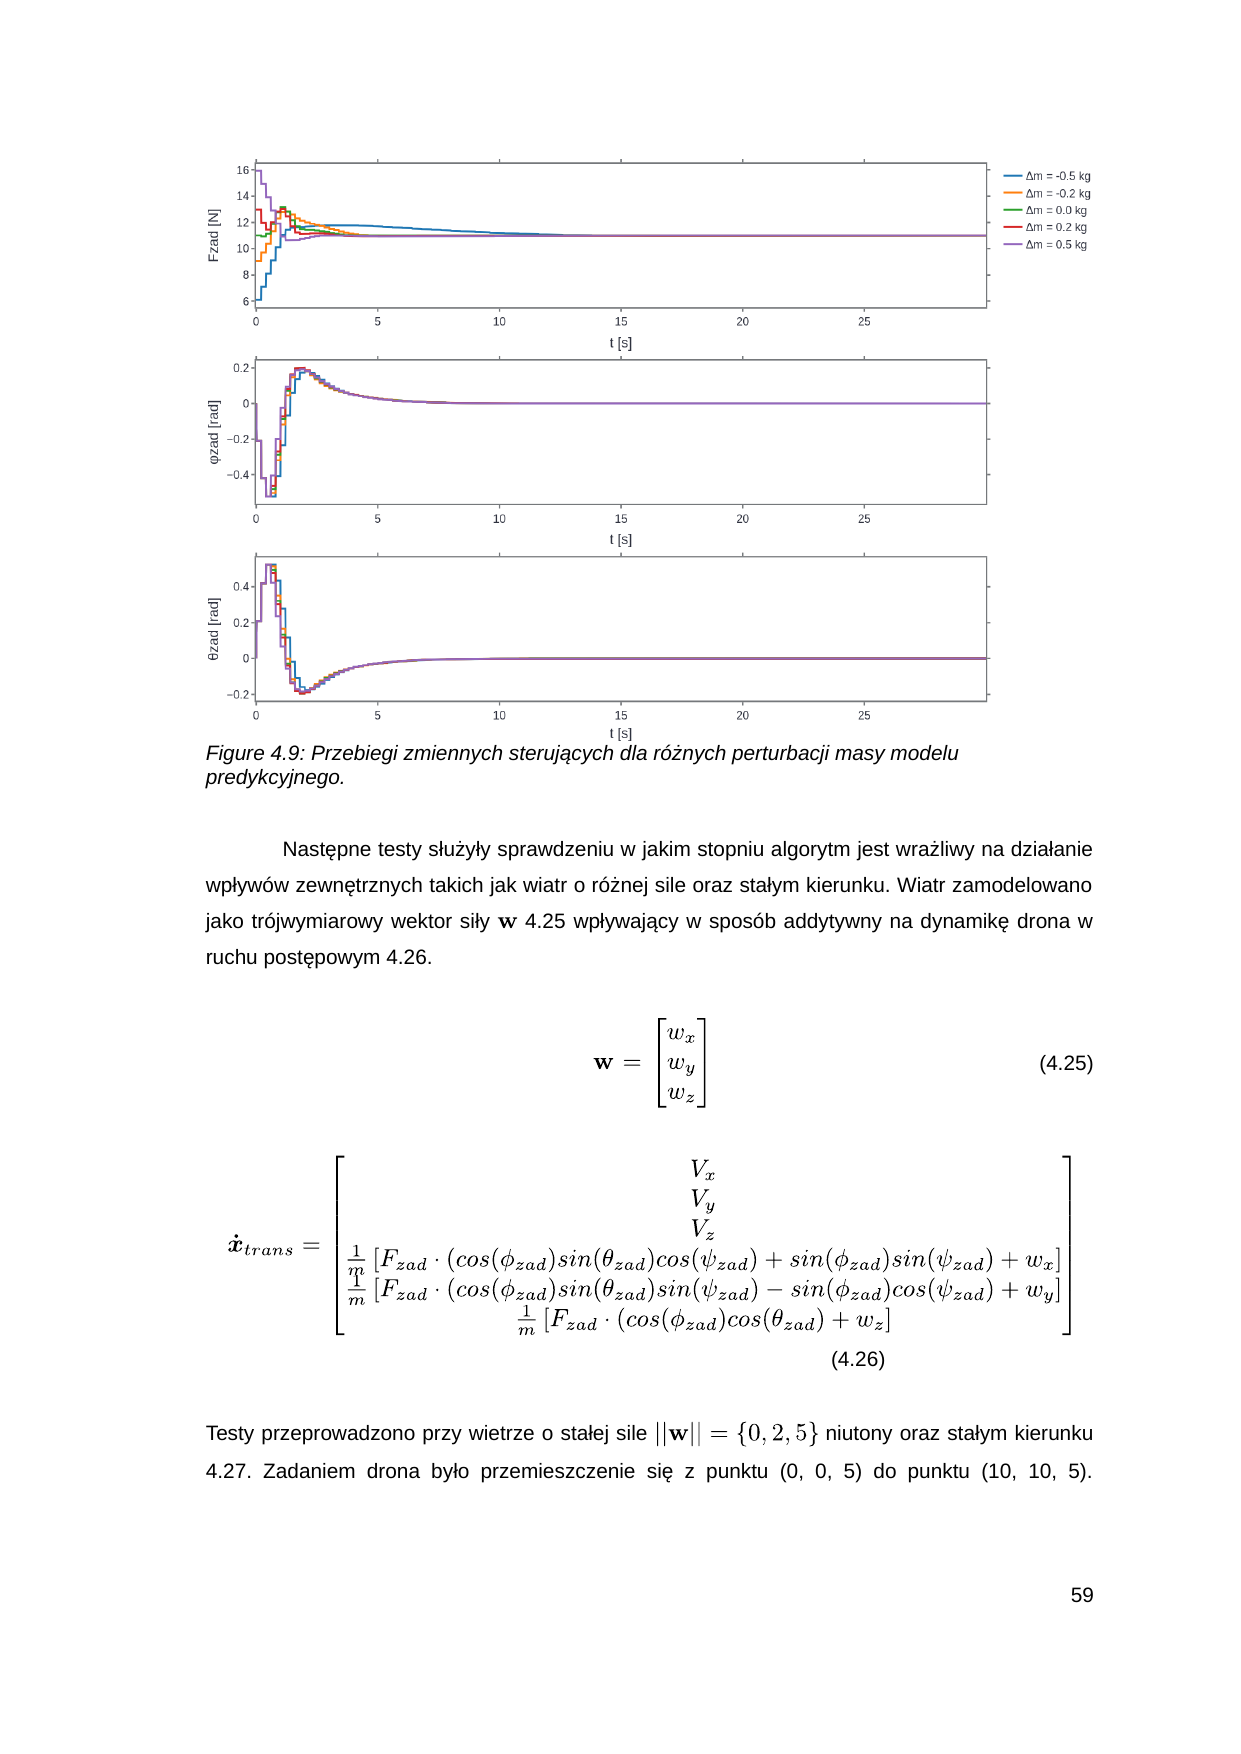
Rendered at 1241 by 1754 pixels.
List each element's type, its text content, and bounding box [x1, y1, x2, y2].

text (4.26) [206, 1120, 1093, 1371]
text Testy przeprowadzono przy wietrze o stałej sile niutony oraz stałym kierunku 4.27. Zadaniem drona było przemieszczenie się z punktu (0, 0, 5) do punktu (10, 10, 5). [206, 1421, 1093, 1482]
text Następne testy służyły sprawdzeniu w jakim stopniu algorytm jest wrażliwy na działanie wpływów zewnętrznych takich jak wiatr o różnej sile oraz stałym kierunku. Wiatr zamodelowano jako trójwymiarowy wektor siły 4.25 wpływający w sposób addytywny na dynamikę drona w ruchu postępowym 4.26. [206, 837, 1093, 968]
picture [205, 159, 1094, 741]
text [206, 1018, 658, 1108]
text Figure 4.9: Przebiegi zmiennych sterujących dla różnych perturbacji masy modelu predykcyjnego. [206, 741, 1093, 789]
text (4.25) [706, 1018, 1093, 1108]
